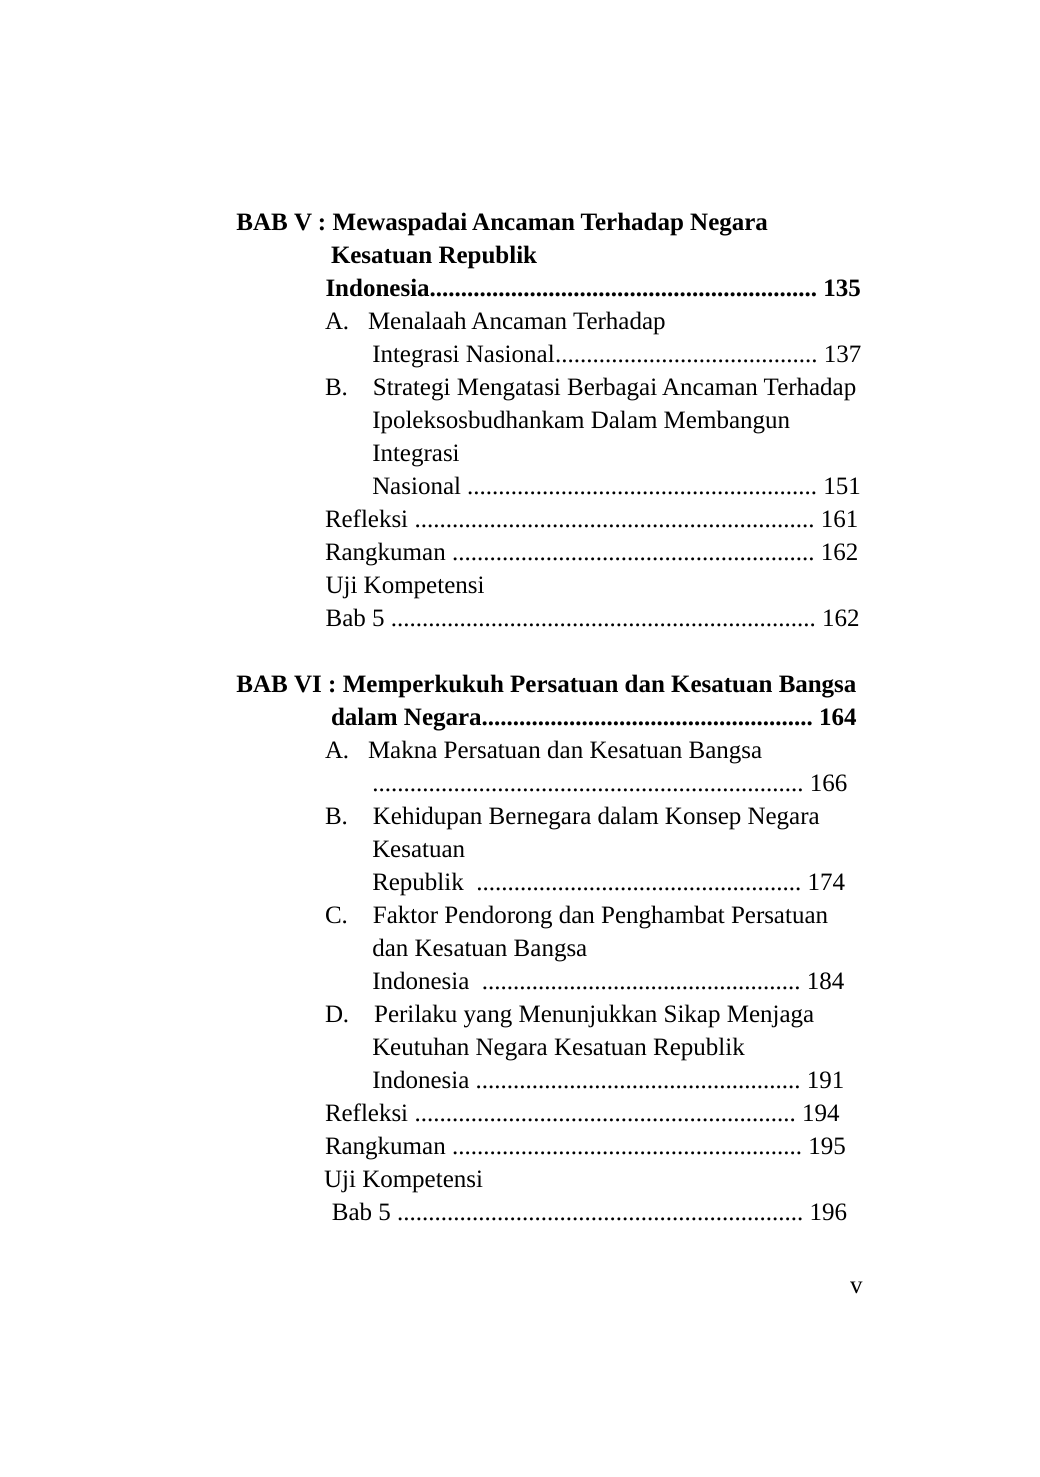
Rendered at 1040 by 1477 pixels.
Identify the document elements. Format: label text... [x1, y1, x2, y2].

text Refleksi ............................................................. 194 [325, 1098, 862, 1127]
text A. Menalaah Ancaman Terhadap [325, 306, 862, 334]
text Indonesia.............................................................. 135 [236, 273, 862, 301]
text Bab 5 ................................................................. 196 [311, 1197, 862, 1226]
text B. Strategi Mengatasi Berbagai Ancaman Terhadap Ipoleksosbudhankam Dalam Membangun Integrasi Nasional ........................................................ 151 [325, 372, 862, 499]
text Rangkuman .......................................................... 162 [325, 537, 862, 566]
text A. Makna Persatuan dan Kesatuan Bangsa ..................................................................... 166 [325, 735, 862, 797]
text Uji Kompetensi [236, 570, 862, 599]
text Rangkuman ........................................................ 195 [325, 1131, 862, 1160]
text Integrasi Nasional.......................................... 137 [325, 339, 862, 367]
text C. Faktor Pendorong dan Penghambat Persatuan dan Kesatuan Bangsa Indonesia ................................................... 184 [325, 900, 862, 995]
text B. Kehidupan Bernegara dalam Konsep Negara Kesatuan Republik .................................................... 174 [325, 801, 862, 896]
text D. Perilaku yang Menunjukkan Sikap Menjaga Keutuhan Negara Kesatuan Republik Indonesia .................................................... 191 [325, 999, 862, 1094]
text Uji Kompetensi [311, 1164, 862, 1193]
text Refleksi ................................................................ 161 [325, 504, 862, 533]
text BAB VI : Memperkukuh Persatuan dan Kesatuan Bangsa dalam Negara..................................................... 164 [236, 669, 862, 731]
text BAB V : Mewaspadai Ancaman Terhadap Negara Kesatuan Republik [236, 207, 862, 268]
text Bab 5 .................................................................... 162 [236, 603, 862, 632]
